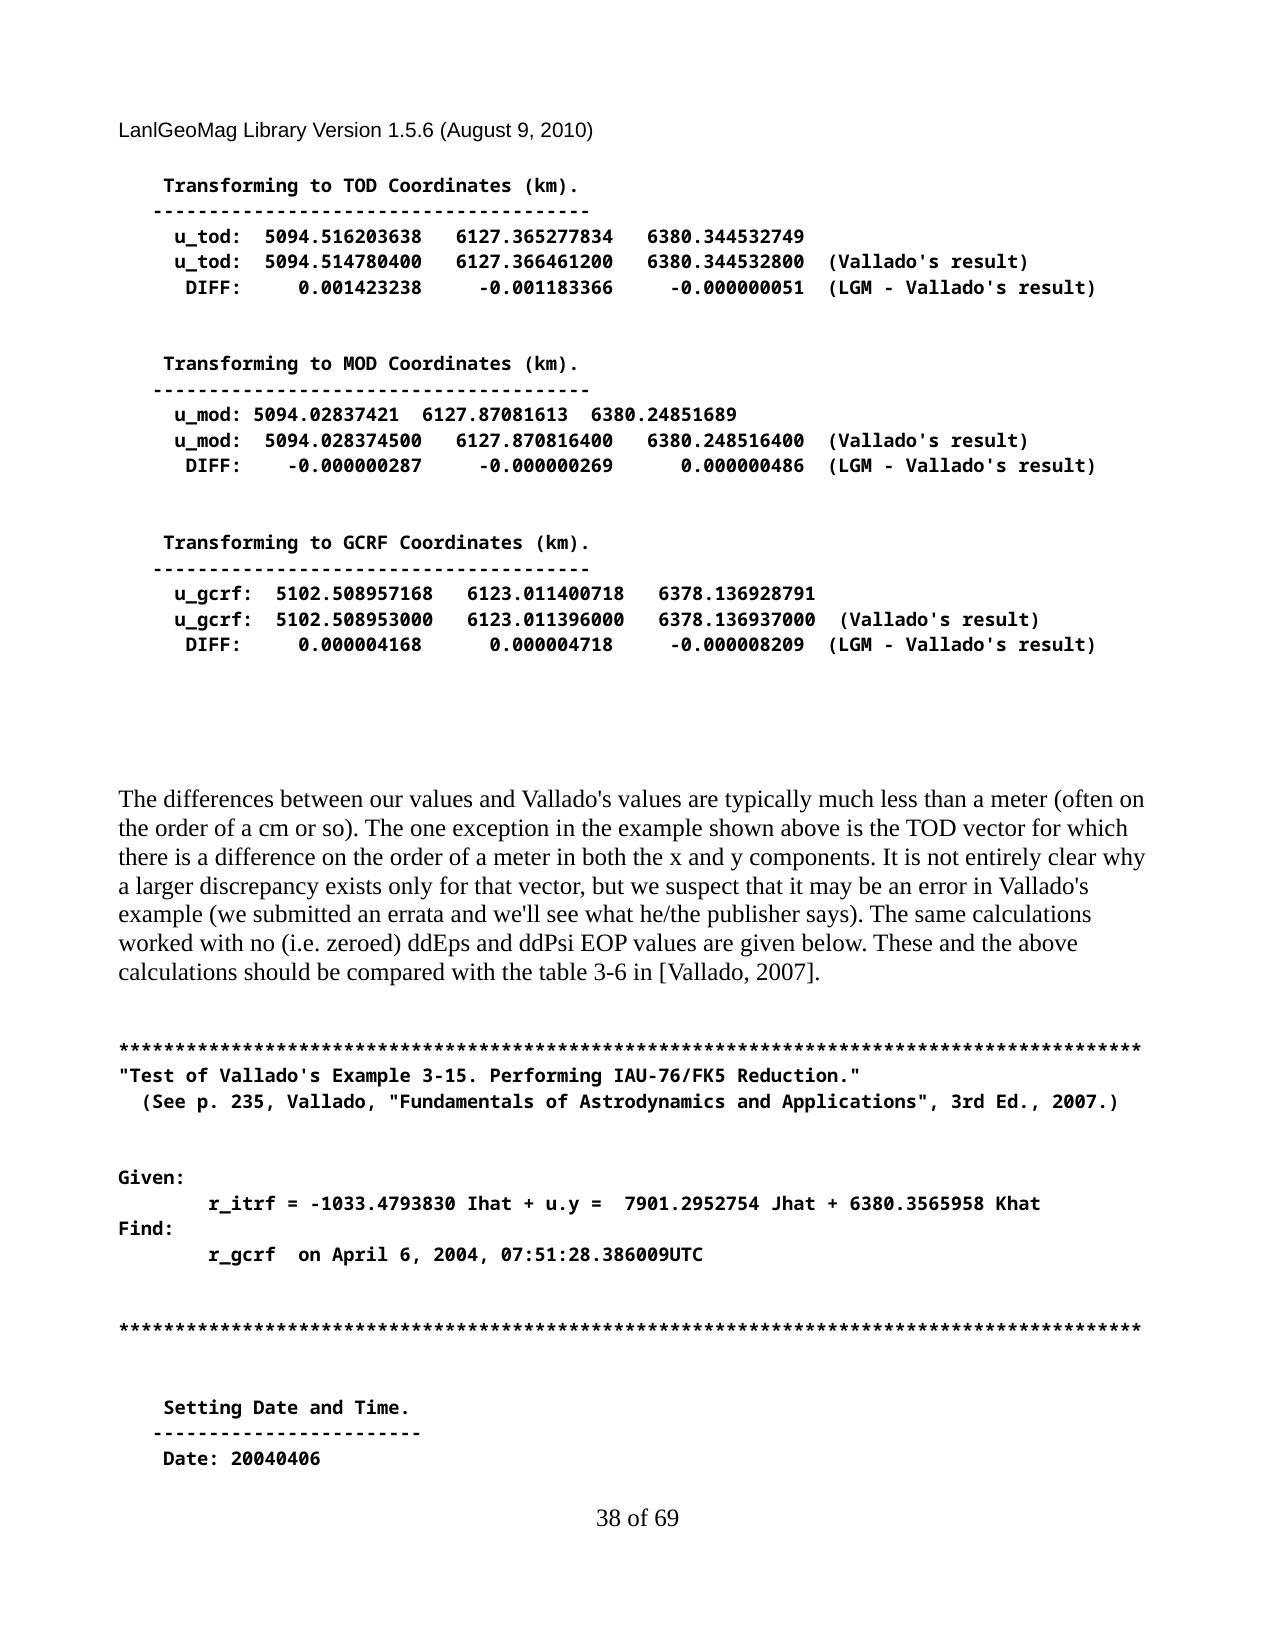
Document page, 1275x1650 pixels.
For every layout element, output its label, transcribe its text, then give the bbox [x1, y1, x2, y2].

text u_tod: 5094.516203638 6127.365277834 6380.344532749 [118, 223, 1157, 249]
text ******************************************************************************************* [118, 1318, 1157, 1343]
text --------------------------------------- [118, 376, 1157, 402]
text r_gcrf on April 6, 2004, 07:51:28.386009UTC [118, 1241, 1157, 1267]
text ******************************************************************************************* [118, 1037, 1157, 1062]
text u_mod: 5094.02837421 6127.87081613 6380.24851689 [118, 402, 1157, 427]
text Transforming to MOD Coordinates (km). [118, 351, 1157, 376]
text DIFF: 0.001423238 -0.001183366 -0.000000051 (LGM - Vallado's result) [118, 274, 1157, 300]
text DIFF: -0.000000287 -0.000000269 0.000000486 (LGM - Vallado's result) [118, 453, 1157, 478]
text DIFF: 0.000004168 0.000004718 -0.000008209 (LGM - Vallado's result) [118, 631, 1157, 657]
text Find: [118, 1216, 1157, 1241]
text "Test of Vallado's Example 3-15. Performing IAU-76/FK5 Reduction." [118, 1062, 1157, 1088]
text ------------------------ [118, 1420, 1157, 1445]
text The differences between our values and Vallado's values are typically much less than a meter (often on the order of a cm or so). The one exception in the example shown above is the TOD vector for which there is a difference on the order of a meter in both the x and y components. It is not entirely clear why a larger discrepancy exists only for that vector, but we suspect that it may be an error in Vallado's example (we submitted an errata and we'll see what he/the publisher says). The same calculations worked with no (i.e. zeroed) ddEps and ddPsi EOP values are given below. These and the above calculations should be compared with the table 3-6 in [Vallado, 2007]. [118, 784, 1157, 986]
text u_gcrf: 5102.508957168 6123.011400718 6378.136928791 [118, 580, 1157, 606]
text Transforming to GCRF Coordinates (km). [118, 529, 1157, 555]
text --------------------------------------- [118, 198, 1157, 223]
text u_tod: 5094.514780400 6127.366461200 6380.344532800 (Vallado's result) [118, 249, 1157, 274]
text --------------------------------------- [118, 555, 1157, 580]
text Transforming to TOD Coordinates (km). [118, 172, 1157, 198]
text r_itrf = -1033.4793830 Ihat + u.y = 7901.2952754 Jhat + 6380.3565958 Khat [118, 1190, 1157, 1216]
text (See p. 235, Vallado, "Fundamentals of Astrodynamics and Applications", 3rd Ed., 2007.) [118, 1088, 1157, 1113]
text u_gcrf: 5102.508953000 6123.011396000 6378.136937000 (Vallado's result) [118, 606, 1157, 631]
text Setting Date and Time. [118, 1394, 1157, 1420]
text Date: 20040406 [118, 1445, 1157, 1471]
text u_mod: 5094.028374500 6127.870816400 6380.248516400 (Vallado's result) [118, 427, 1157, 453]
text Given: [118, 1164, 1157, 1190]
